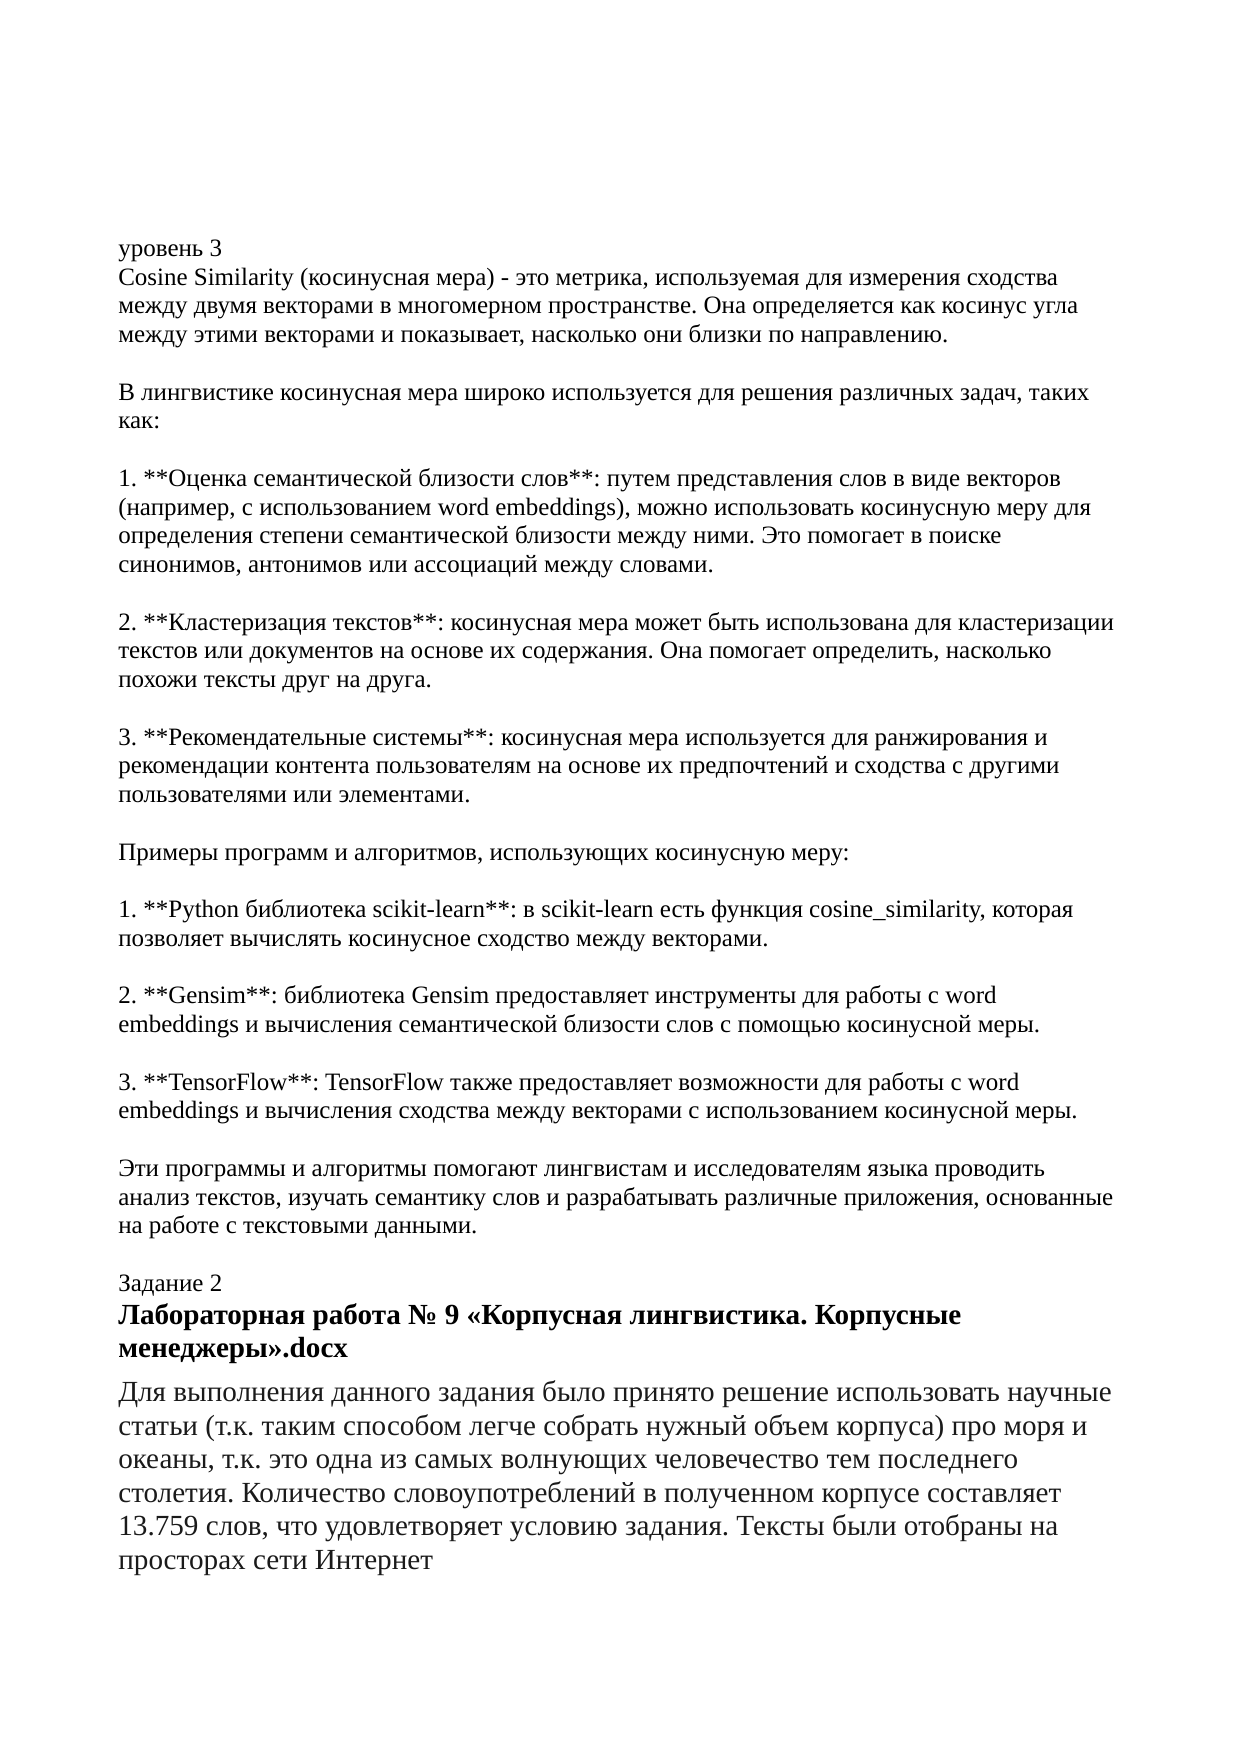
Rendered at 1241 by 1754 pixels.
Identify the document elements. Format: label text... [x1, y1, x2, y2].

text Задание 2 [118, 1268, 1122, 1297]
text Эти программы и алгоритмы помогают лингвистам и исследователям языка проводить анализ текстов, изучать семантику слов и разрабатывать различные приложения, основанные на работе с текстовыми данными. [118, 1153, 1122, 1239]
text Для выполнения данного задания было принято решение использовать научные статьи (т.к. таким способом легче собрать нужный объем корпуса) про моря и океаны, т.к. это одна из самых волнующих человечество тем последнего столетия. Количество словоупотреблений в полученном корпусе составляет 13.759 слов, что удовлетворяет условию задания. Тексты были отобраны на просторах сети Интернет [118, 1374, 1122, 1576]
text 2. **Gensim**: библиотека Gensim предоставляет инструменты для работы с word embeddings и вычисления семантической близости слов с помощью косинусной меры. [118, 981, 1122, 1038]
text уровень 3 [118, 233, 1122, 262]
text 1. **Оценка семантической близости слов**: путем представления слов в виде векторов (например, с использованием word embeddings), можно использовать косинусную меру для определения степени семантической близости между ними. Это помогает в поиске синонимов, антонимов или ассоциаций между словами. [118, 463, 1122, 578]
text Лабораторная работа № 9 «Корпусная лингвистика. Корпусные менеджеры».docx [118, 1297, 1122, 1364]
text 3. **Рекомендательные системы**: косинусная мера используется для ранжирования и рекомендации контента пользователям на основе их предпочтений и сходства с другими пользователями или элементами. [118, 722, 1122, 808]
text Примеры программ и алгоритмов, использующих косинусную меру: [118, 837, 1122, 866]
text 1. **Python библиотека scikit-learn**: в scikit-learn есть функция cosine_similarity, которая позволяет вычислять косинусное сходство между векторами. [118, 894, 1122, 952]
text 3. **TensorFlow**: TensorFlow также предоставляет возможности для работы с word embeddings и вычисления сходства между векторами с использованием косинусной меры. [118, 1067, 1122, 1124]
text 2. **Кластеризация текстов**: косинусная мера может быть использована для кластеризации текстов или документов на основе их содержания. Она помогает определить, насколько похожи тексты друг на друга. [118, 607, 1122, 693]
text В лингвистике косинусная мера широко используется для решения различных задач, таких как: [118, 377, 1122, 434]
text Cosine Similarity (косинусная мера) - это метрика, используемая для измерения сходства между двумя векторами в многомерном пространстве. Она определяется как косинус угла между этими векторами и показывает, насколько они близки по направлению. [118, 262, 1122, 348]
